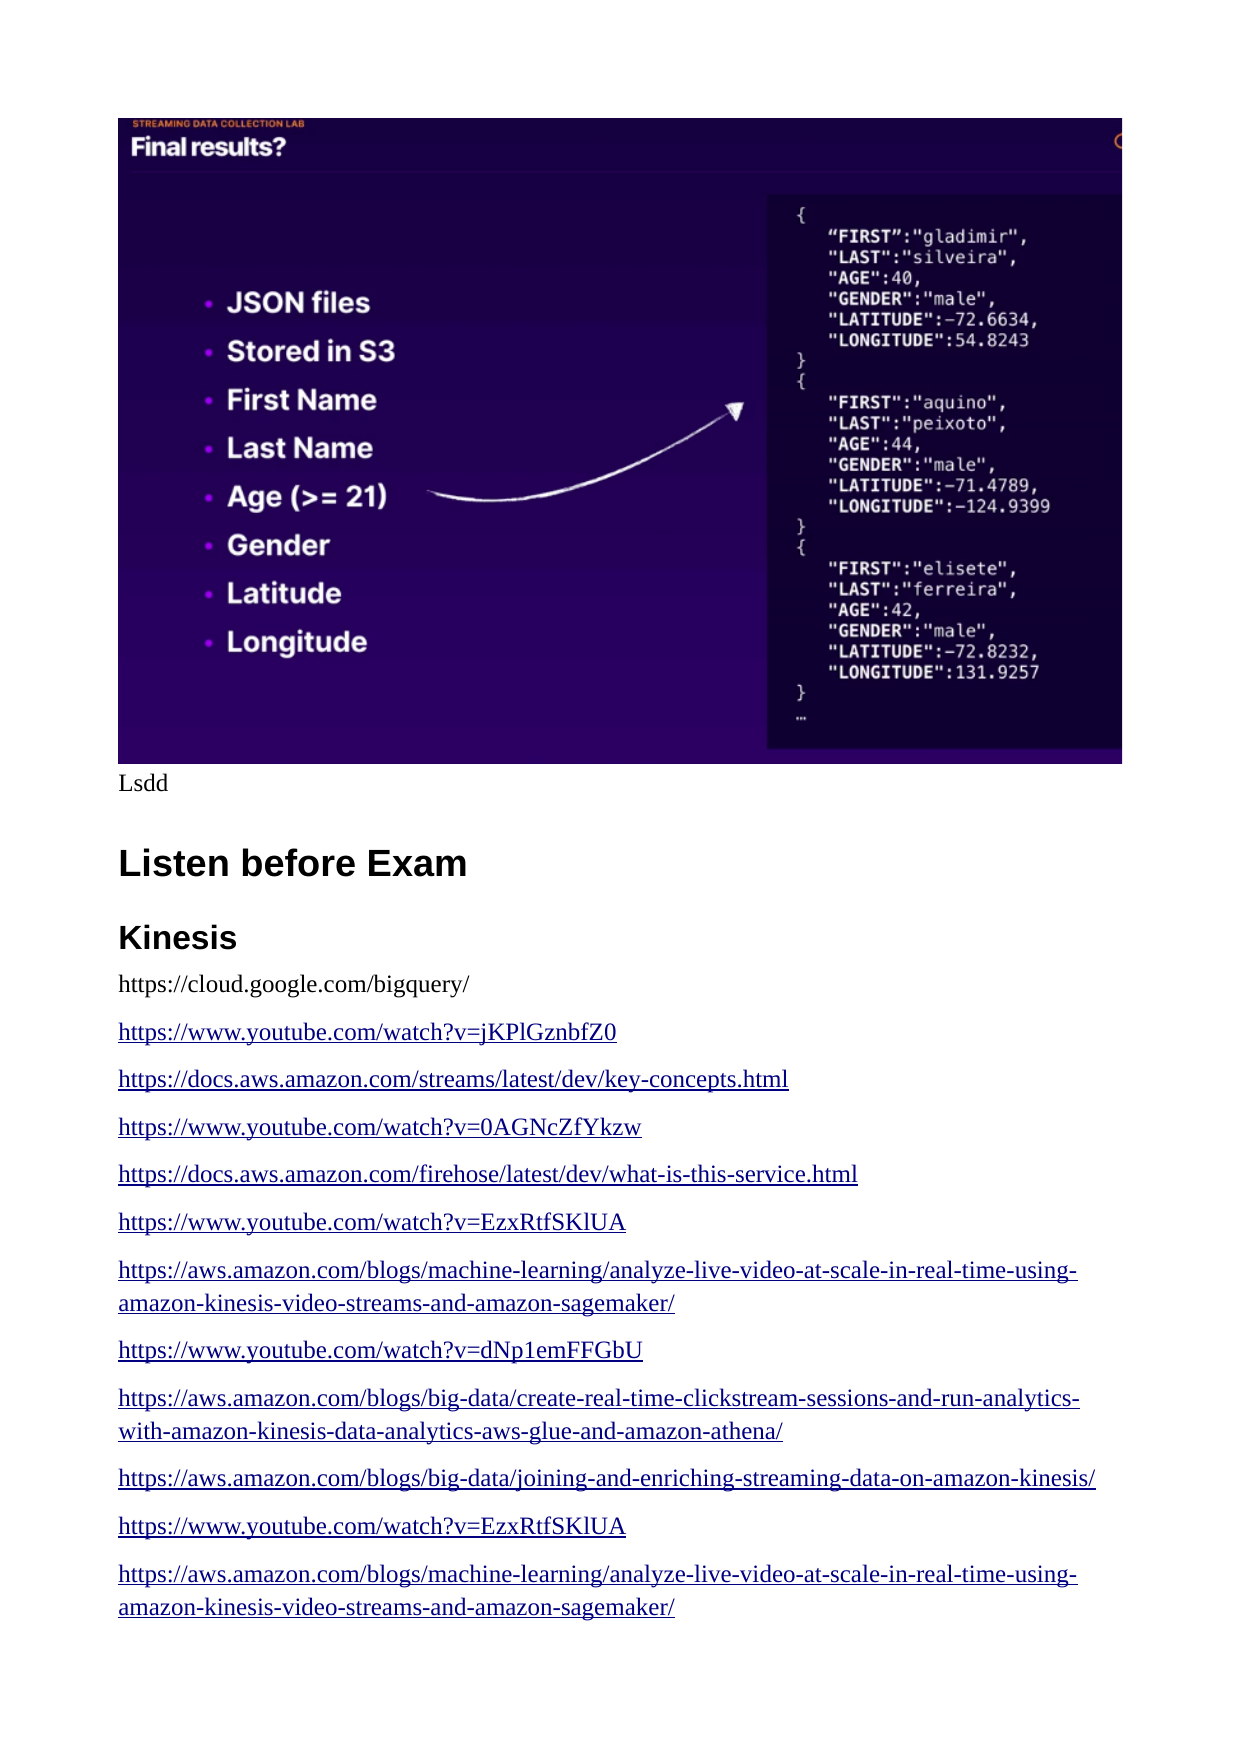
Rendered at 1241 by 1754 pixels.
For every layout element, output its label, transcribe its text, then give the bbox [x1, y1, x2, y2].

text https://docs.aws.amazon.com/streams/latest/dev/key-concepts.html [118, 1064, 1122, 1093]
text https://aws.amazon.com/blogs/big-data/create-real-time-clickstream-sessions-and-run-analytics-with-amazon-kinesis-data-analytics-aws-glue-and-amazon-athena/ [118, 1383, 1122, 1445]
text https://www.youtube.com/watch?v=EzxRtfSKlUA [118, 1511, 1122, 1540]
text https://www.youtube.com/watch?v=0AGNcZfYkzw [118, 1112, 1122, 1141]
text Lsdd [118, 764, 1122, 797]
picture [118, 118, 1123, 764]
text https://docs.aws.amazon.com/firehose/latest/dev/what-is-this-service.html [118, 1159, 1122, 1188]
text https://aws.amazon.com/blogs/big-data/joining-and-enriching-streaming-data-on-amazon-kinesis/ [118, 1463, 1122, 1492]
subtitle Listen before Exam [118, 841, 1122, 884]
text https://www.youtube.com/watch?v=jKPlGznbfZ0 [118, 1017, 1122, 1045]
text https://www.youtube.com/watch?v=dNp1emFFGbU [118, 1335, 1122, 1364]
text https://aws.amazon.com/blogs/machine-learning/analyze-live-video-at-scale-in-real-time-using-amazon-kinesis-video-streams-and-amazon-sagemaker/ [118, 1255, 1122, 1316]
text https://www.youtube.com/watch?v=EzxRtfSKlUA [118, 1207, 1122, 1236]
text https://cloud.google.com/bigquery/ [118, 969, 1122, 998]
subtitle Kinesis [118, 918, 1122, 957]
text https://aws.amazon.com/blogs/machine-learning/analyze-live-video-at-scale-in-real-time-using-amazon-kinesis-video-streams-and-amazon-sagemaker/ [118, 1559, 1122, 1621]
